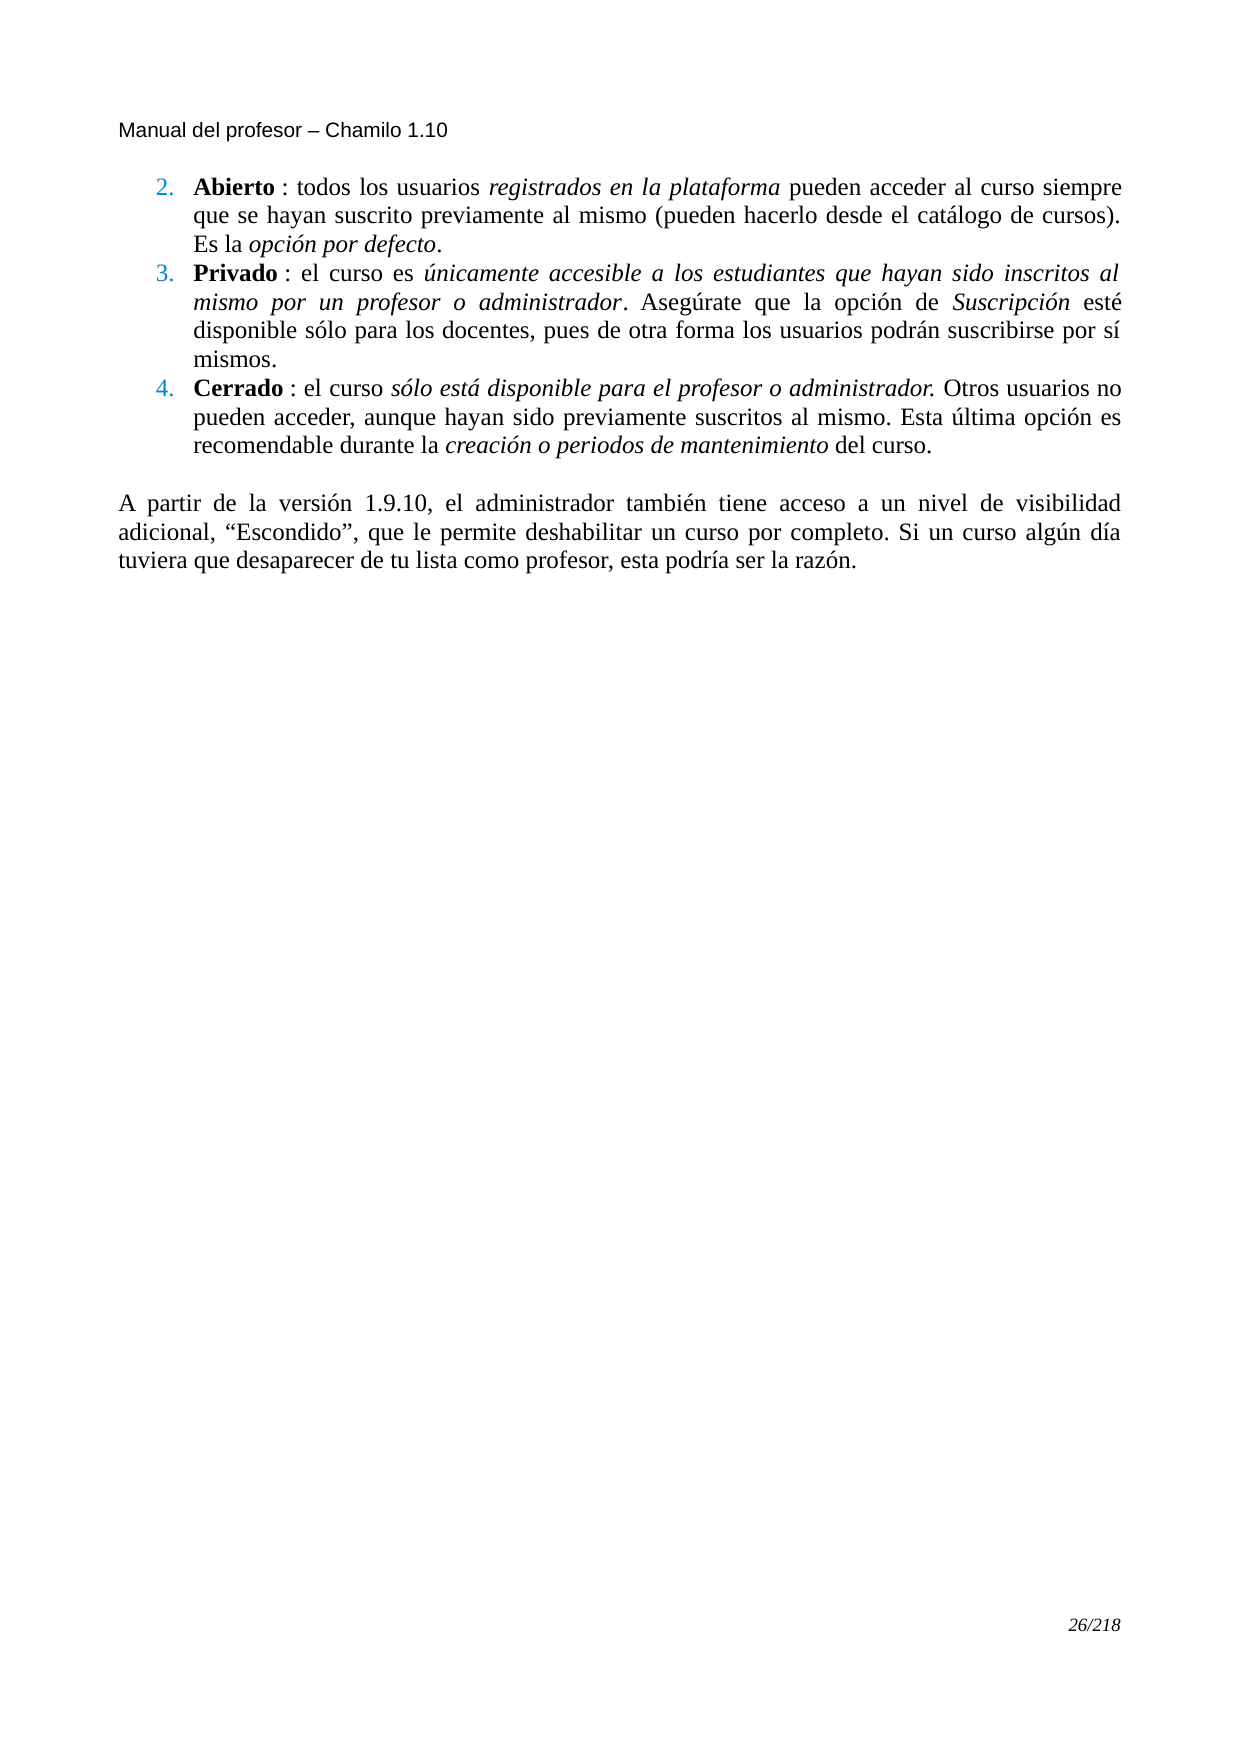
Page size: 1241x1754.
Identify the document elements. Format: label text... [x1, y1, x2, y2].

list Privado : el curso es únicamente accesible a los estudiantes que hayan sido inscritos al mismo por un profesor o administrador. Asegúrate que la opción de Suscripción esté disponible sólo para los docentes, pues de otra forma los usuarios podrán suscribirse por sí mismos. [156, 258, 1122, 373]
text A partir de la versión 1.9.10, el administrador también tiene acceso a un nivel de visibilidad adicional, “Escondido”, que le permite deshabilitar un curso por completo. Si un curso algún día tuviera que desaparecer de tu lista como profesor, esta podría ser la razón. [118, 488, 1122, 574]
list Abierto : todos los usuarios registrados en la plataforma pueden acceder al curso siempre que se hayan suscrito previamente al mismo (pueden hacerlo desde el catálogo de cursos). Es la opción por defecto. [156, 172, 1122, 258]
list Cerrado : el curso sólo está disponible para el profesor o administrador. Otros usuarios no pueden acceder, aunque hayan sido previamente suscritos al mismo. Esta última opción es recomendable durante la creación o periodos de mantenimiento del curso. [156, 373, 1122, 459]
